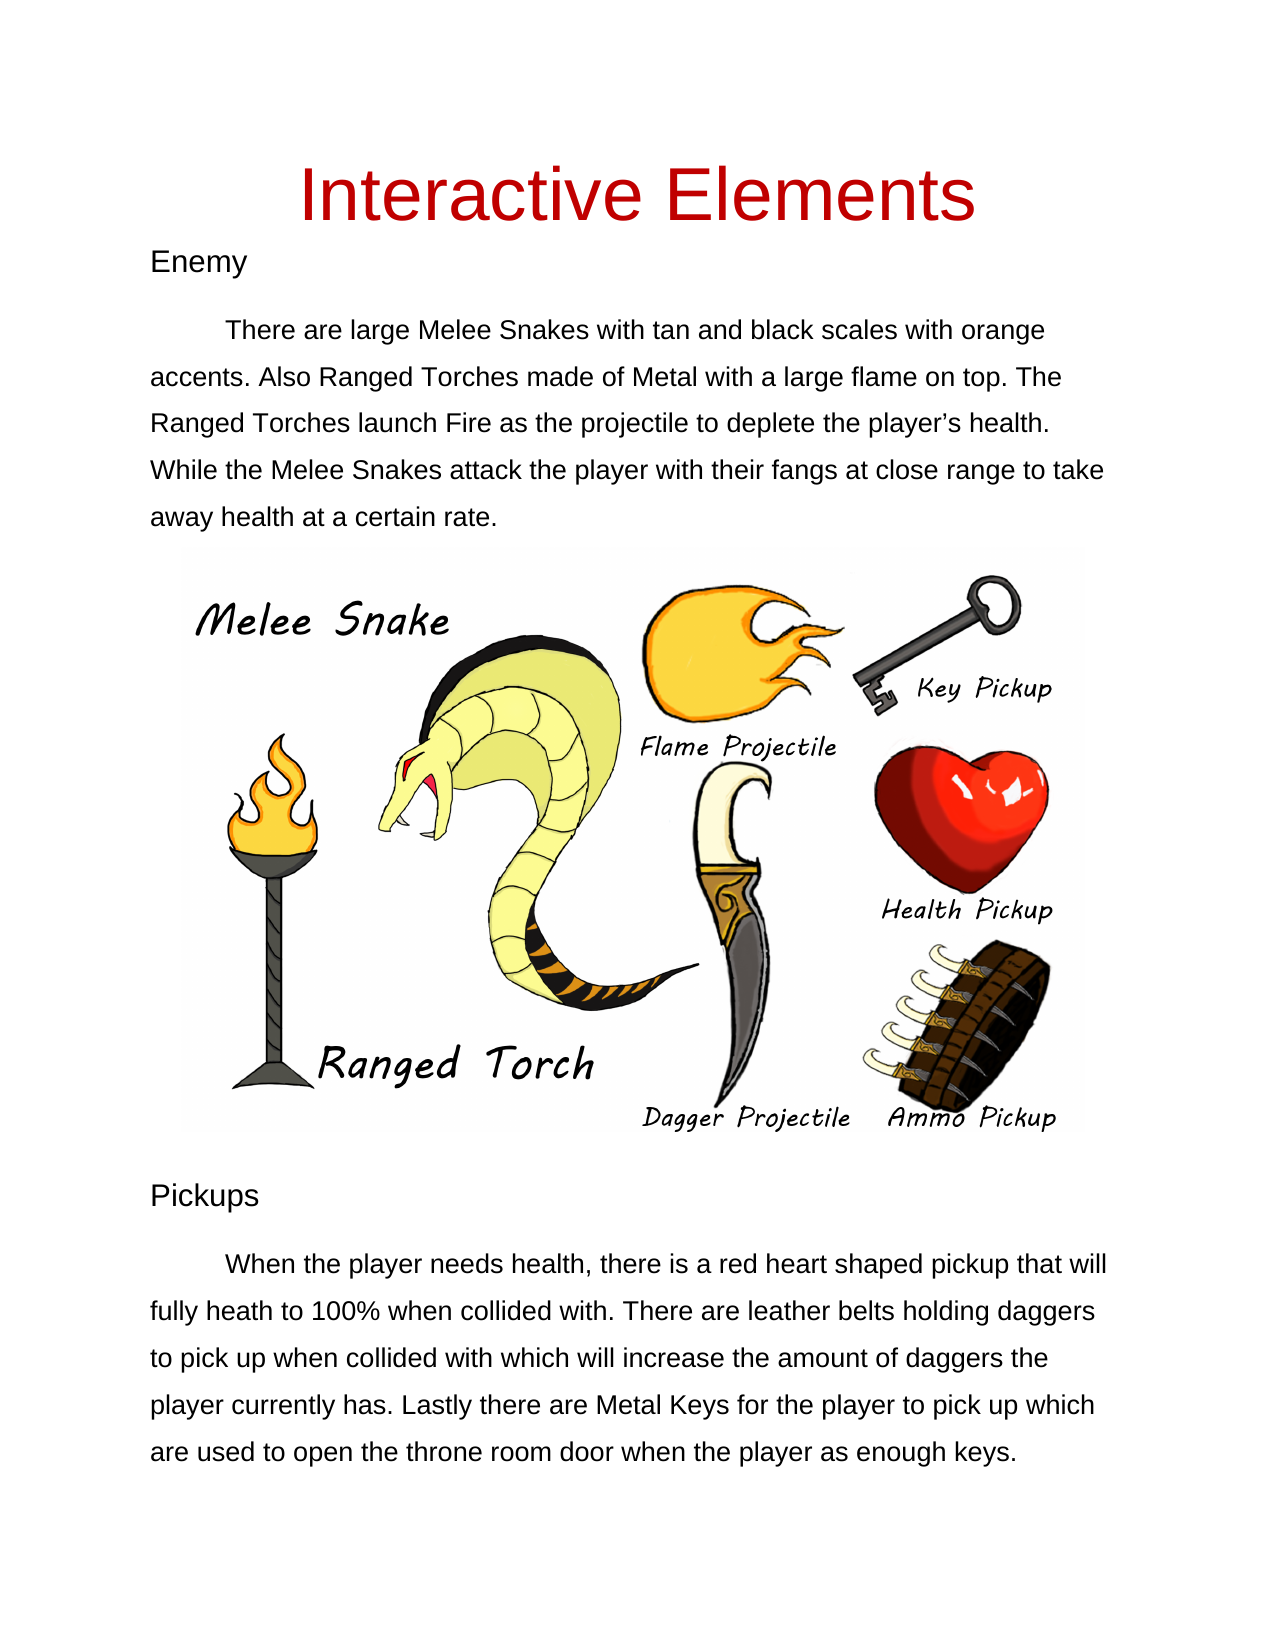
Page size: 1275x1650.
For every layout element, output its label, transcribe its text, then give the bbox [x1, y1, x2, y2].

picture [181, 547, 1085, 1132]
subtitle Interactive Elements [150, 150, 1125, 236]
text When the player needs health, there is a red heart shaped pickup that will fully heath to 100% when collided with. There are leather belts holding daggers to pick up when collided with which will increase the amount of daggers the player currently has. Lastly there are Metal Keys for the player to pick up which are used to open the throne room door when the player as enough keys. [150, 1248, 1125, 1467]
text Enemy [150, 243, 1125, 279]
text Pickups [150, 1177, 1125, 1213]
text There are large Melee Snakes with tan and black scales with orange accents. Also Ranged Torches made of Metal with a large flame on top. The Ranged Torches launch Fire as the projectile to deplete the player’s health. While the Melee Snakes attack the player with their fangs at close range to take away health at a certain rate. [150, 314, 1125, 532]
